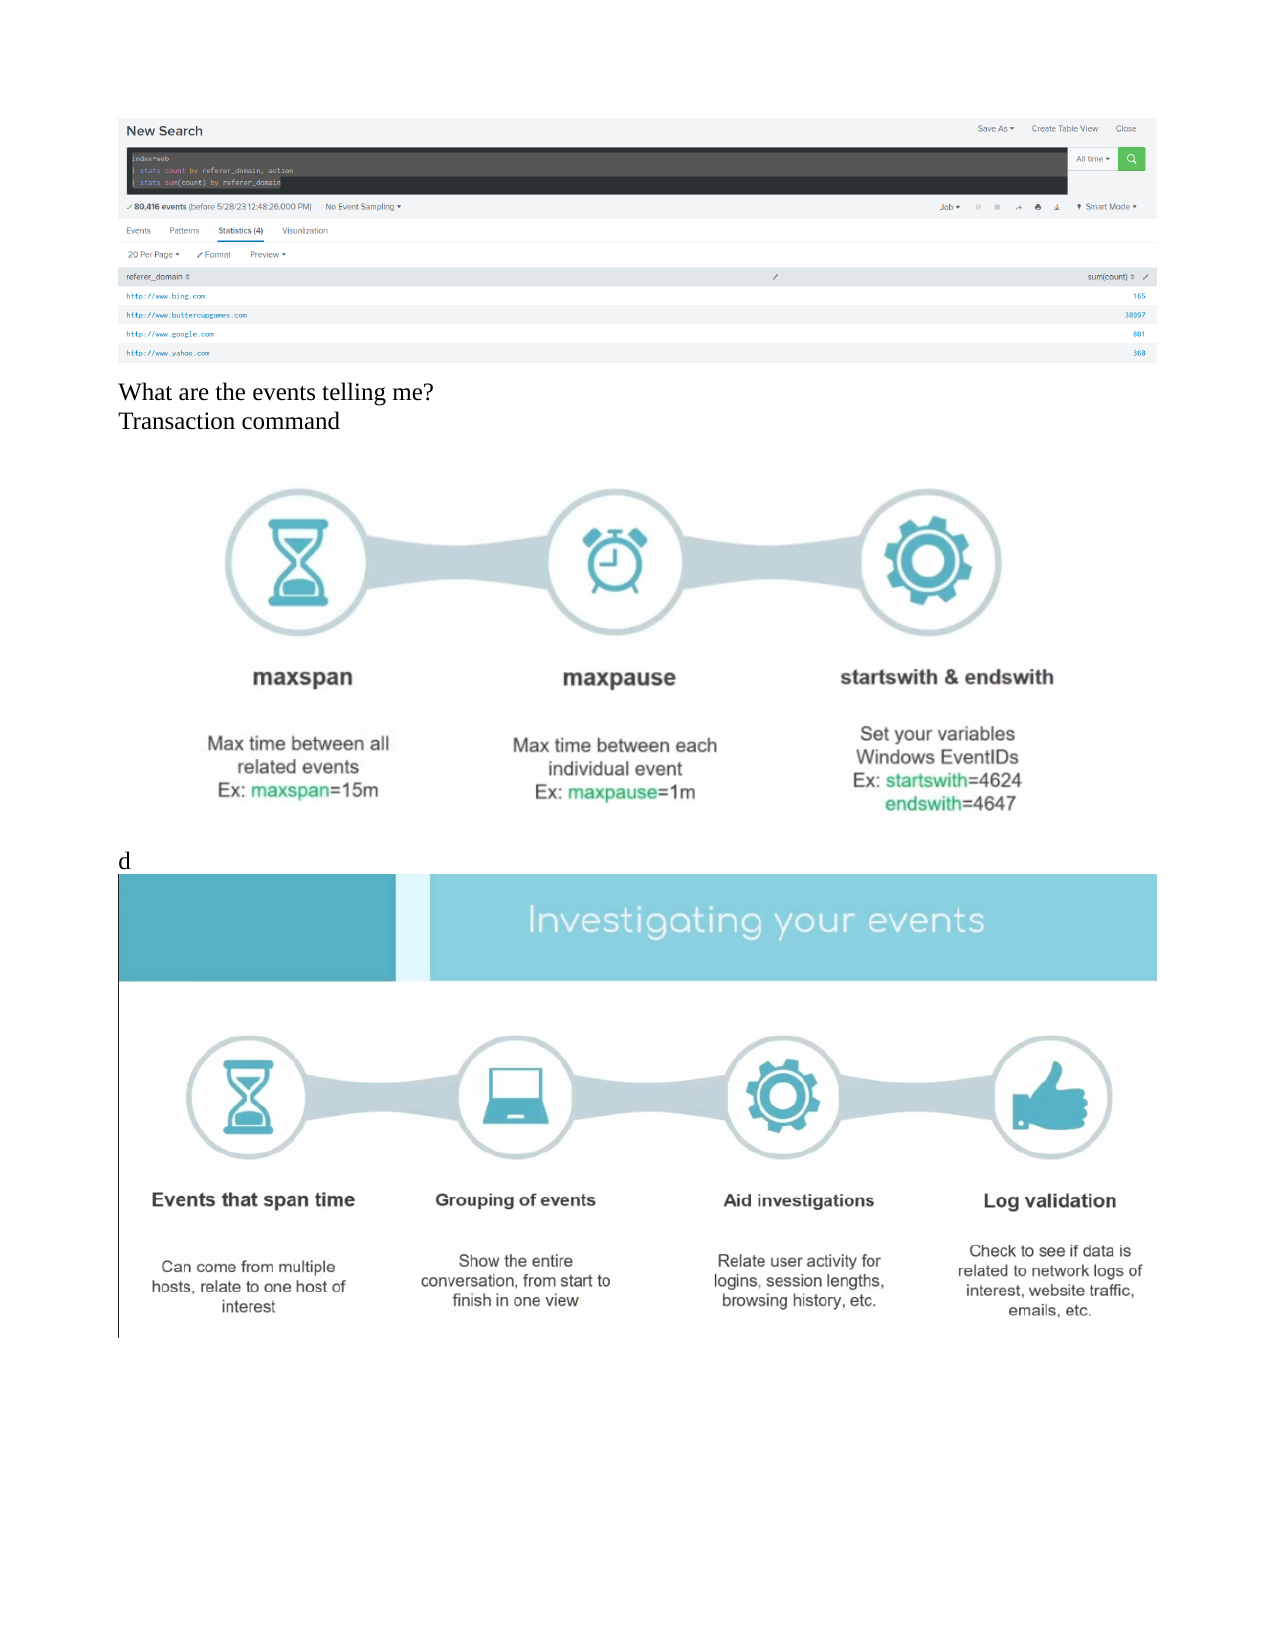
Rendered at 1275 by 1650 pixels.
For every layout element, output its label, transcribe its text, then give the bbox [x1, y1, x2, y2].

text Transaction command [118, 406, 1157, 434]
text d [118, 846, 1157, 874]
picture [118, 118, 1157, 377]
text What are the events telling me? [118, 377, 1157, 406]
picture [118, 874, 1157, 1338]
picture [118, 434, 1157, 846]
